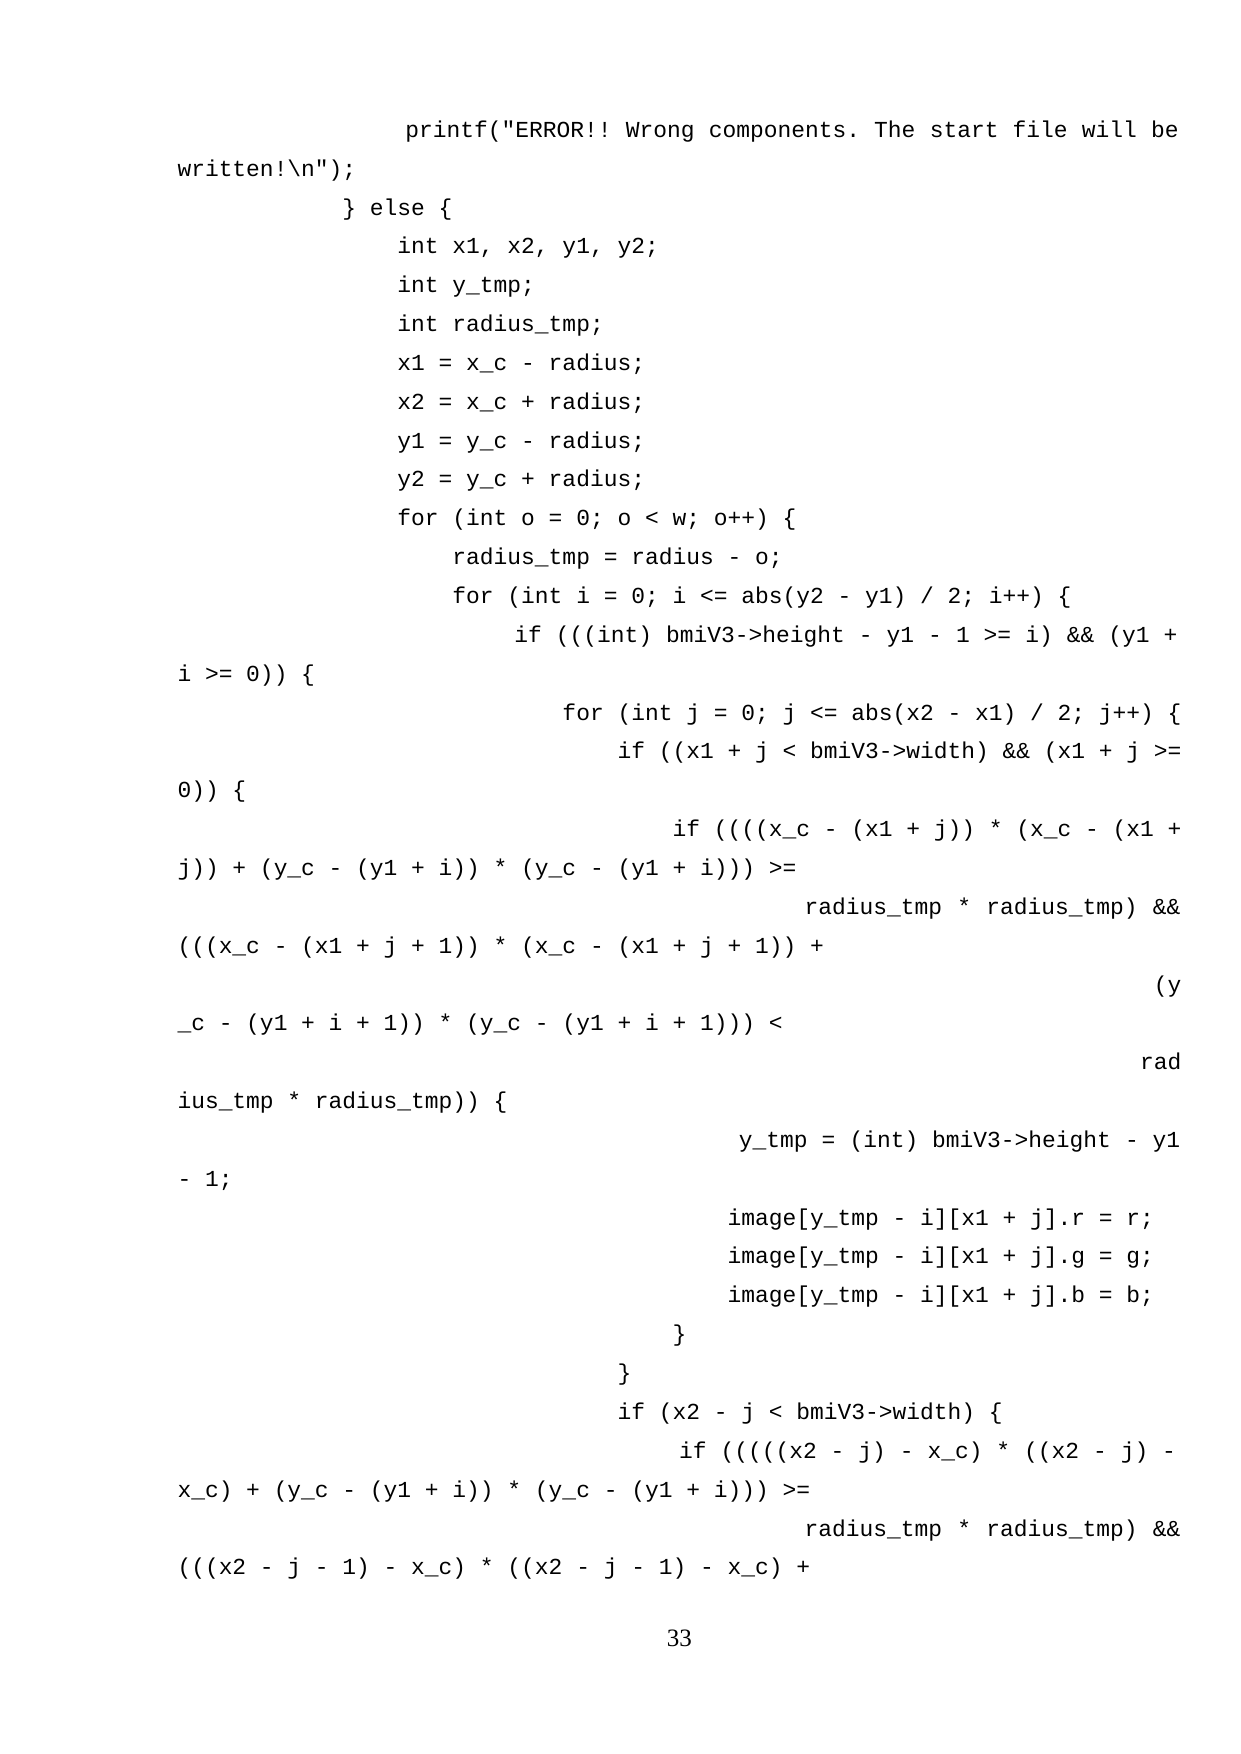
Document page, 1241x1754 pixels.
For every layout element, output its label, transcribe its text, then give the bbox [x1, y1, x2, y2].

text int y_tmp; [177, 273, 1181, 299]
text y2 = y_c + radius; [177, 468, 1181, 494]
text int x1, x2, y1, y2; [177, 235, 1181, 261]
text if (((int) bmiV3->height - y1 - 1 >= i) && (y1 + i >= 0)) { [177, 623, 1181, 688]
text radius_tmp = radius - o; [177, 546, 1181, 571]
text if (x2 - j < bmiV3->width) { [177, 1400, 1181, 1426]
text for (int i = 0; i <= abs(y2 - y1) / 2; i++) { [177, 584, 1181, 610]
text radius_tmp * radius_tmp) && (((x_c - (x1 + j + 1)) * (x_c - (x1 + j + 1)) + [177, 895, 1181, 960]
text for (int j = 0; j <= abs(x2 - x1) / 2; j++) { [177, 701, 1181, 727]
text if ((((x_c - (x1 + j)) * (x_c - (x1 + j)) + (y_c - (y1 + i)) * (y_c - (y1 + i))) >= [177, 817, 1181, 882]
text y1 = y_c - radius; [177, 429, 1181, 455]
text x1 = x_c - radius; [177, 351, 1181, 377]
text int radius_tmp; [177, 312, 1181, 338]
text } [177, 1323, 1181, 1348]
text image[y_tmp - i][x1 + j].r = r; [177, 1206, 1181, 1232]
text } else { [177, 196, 1181, 222]
text for (int o = 0; o < w; o++) { [177, 507, 1181, 533]
text if (((((x2 - j) - x_c) * ((x2 - j) - x_c) + (y_c - (y1 + i)) * (y_c - (y1 + i))) >= [177, 1439, 1181, 1504]
text x2 = x_c + radius; [177, 390, 1181, 416]
text image[y_tmp - i][x1 + j].b = b; [177, 1284, 1181, 1310]
text radius_tmp * radius_tmp)) { [177, 1051, 1181, 1115]
text image[y_tmp - i][x1 + j].g = g; [177, 1245, 1181, 1271]
text radius_tmp * radius_tmp) && (((x2 - j - 1) - x_c) * ((x2 - j - 1) - x_c) + [177, 1517, 1181, 1582]
text printf("ERROR!! Wrong components. The start file will be written!\n"); [177, 118, 1181, 183]
text (y_c - (y1 + i + 1)) * (y_c - (y1 + i + 1))) < [177, 973, 1181, 1038]
text y_tmp = (int) bmiV3->height - y1 - 1; [177, 1128, 1181, 1193]
text if ((x1 + j < bmiV3->width) && (x1 + j >= 0)) { [177, 740, 1181, 804]
text } [177, 1361, 1181, 1387]
